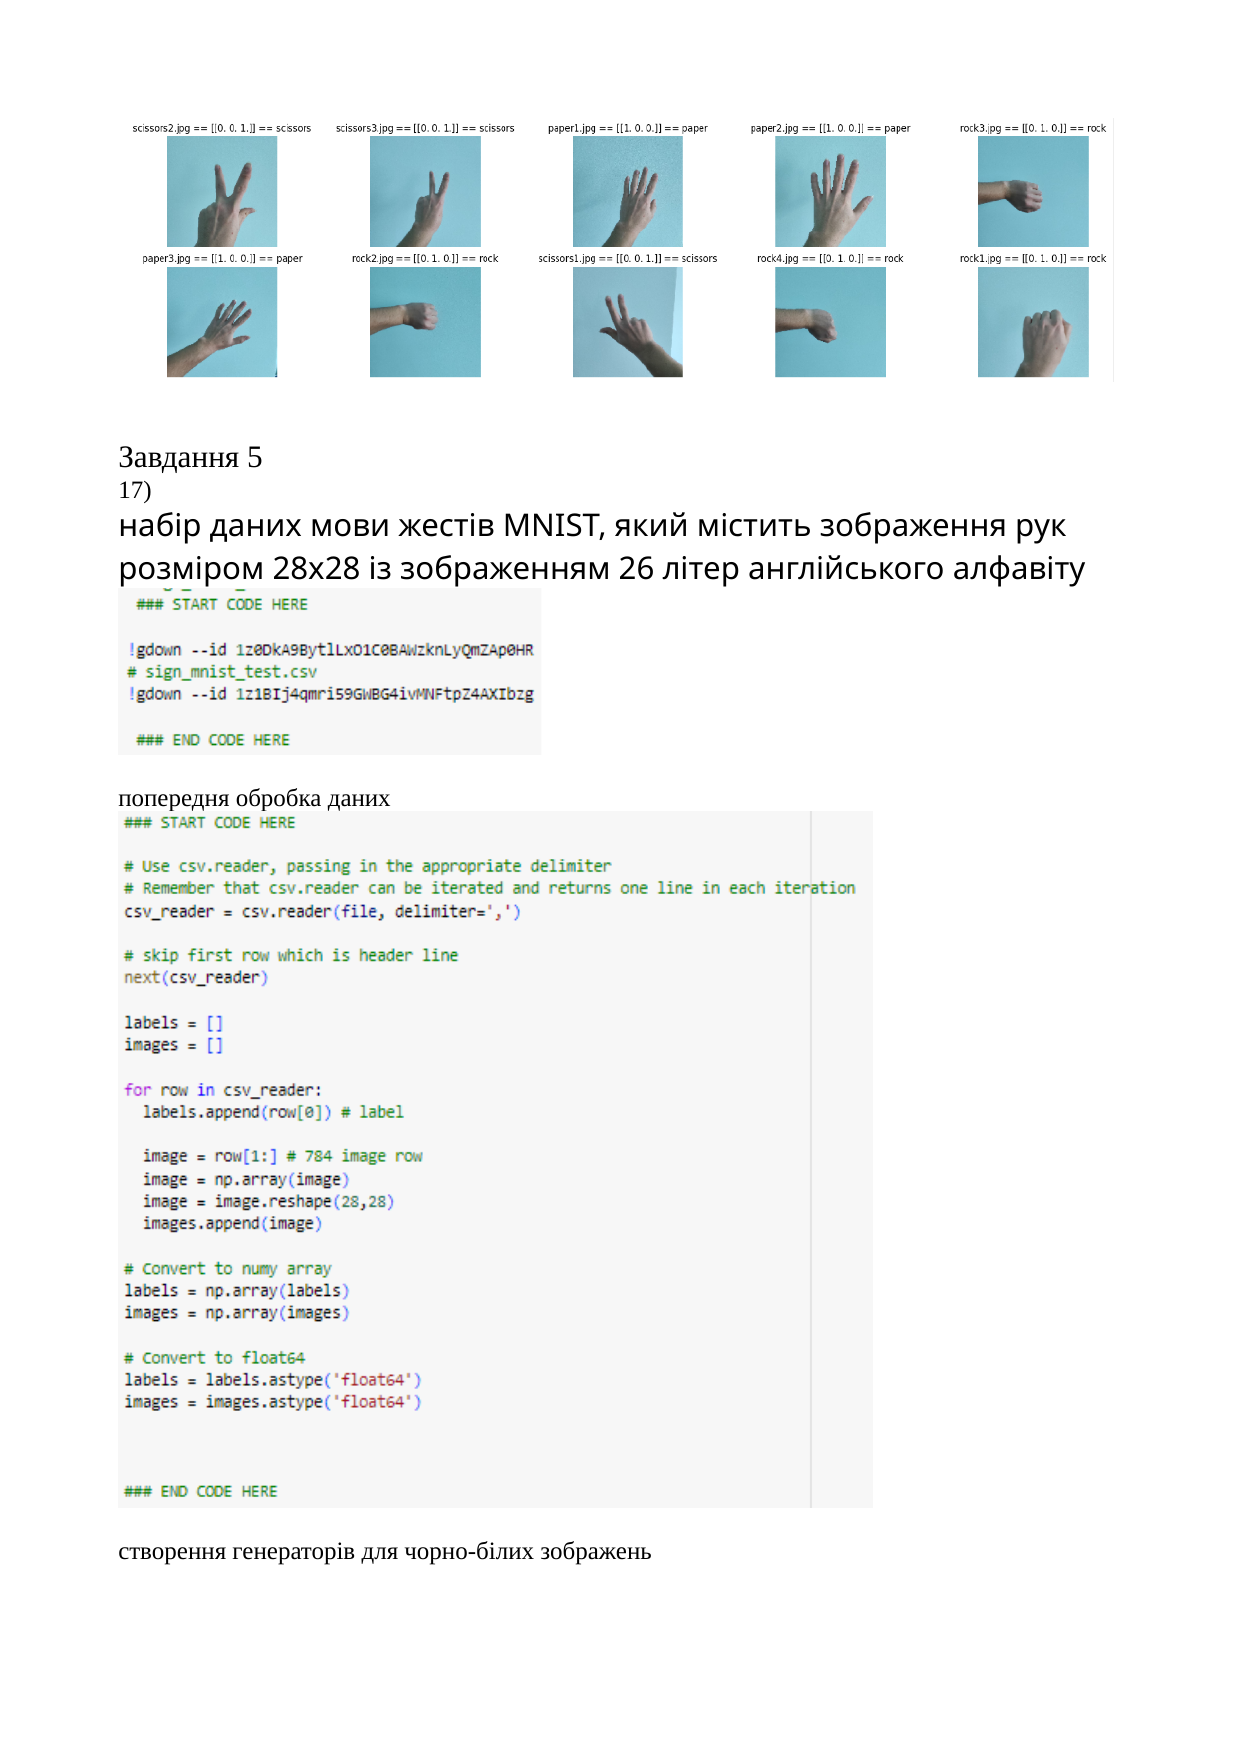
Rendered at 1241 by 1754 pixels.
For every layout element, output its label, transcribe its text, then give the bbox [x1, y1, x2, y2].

picture [126, 118, 1114, 382]
text створення генераторів для чорно-білих зображень [118, 1536, 1122, 1565]
text Завдання 5 [118, 439, 1122, 475]
picture [118, 811, 873, 1508]
picture [118, 588, 542, 755]
text 17) [118, 475, 1122, 503]
text попередня обробка даних [118, 783, 1122, 812]
text набір даних мови жестів MNIST, який містить зображення рук розміром 28x28 із зображенням 26 літер англійського алфавіту [118, 503, 1122, 589]
